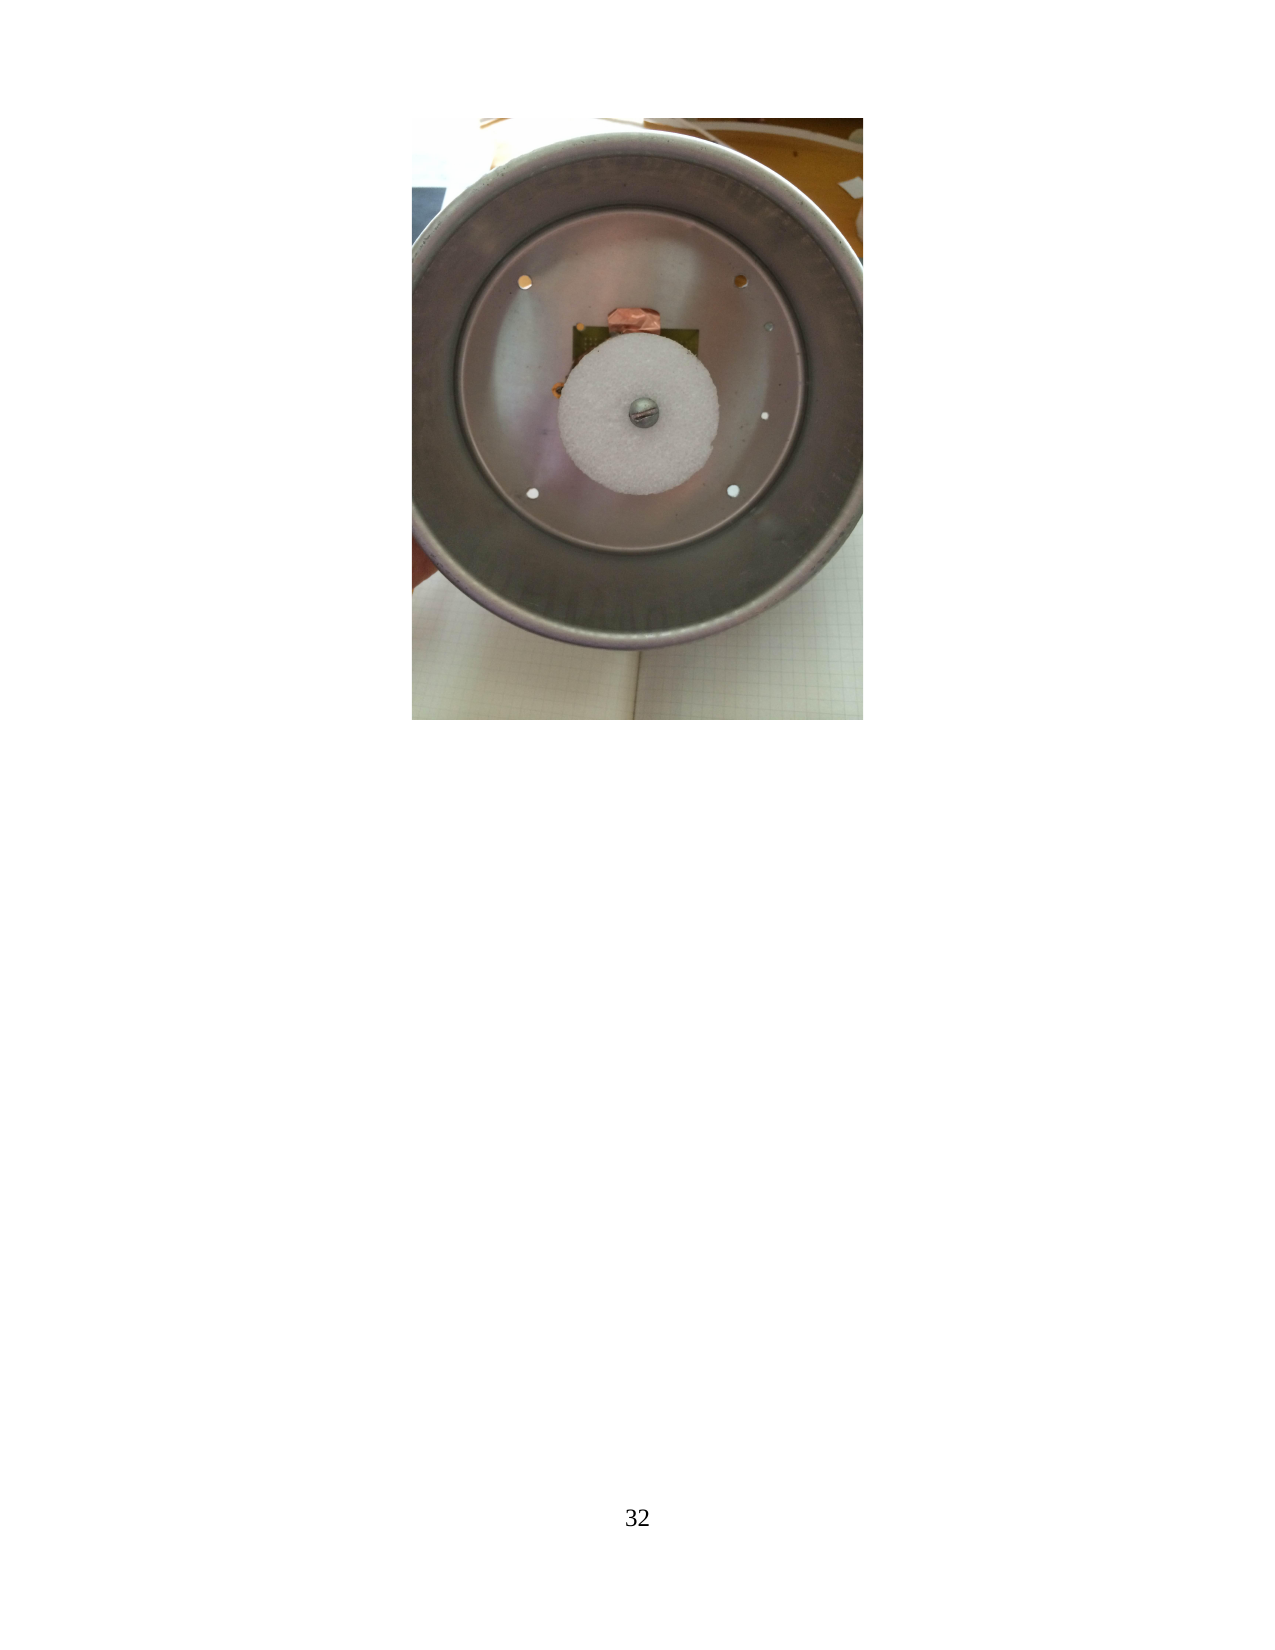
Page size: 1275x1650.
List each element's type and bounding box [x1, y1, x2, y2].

picture [411, 118, 864, 720]
